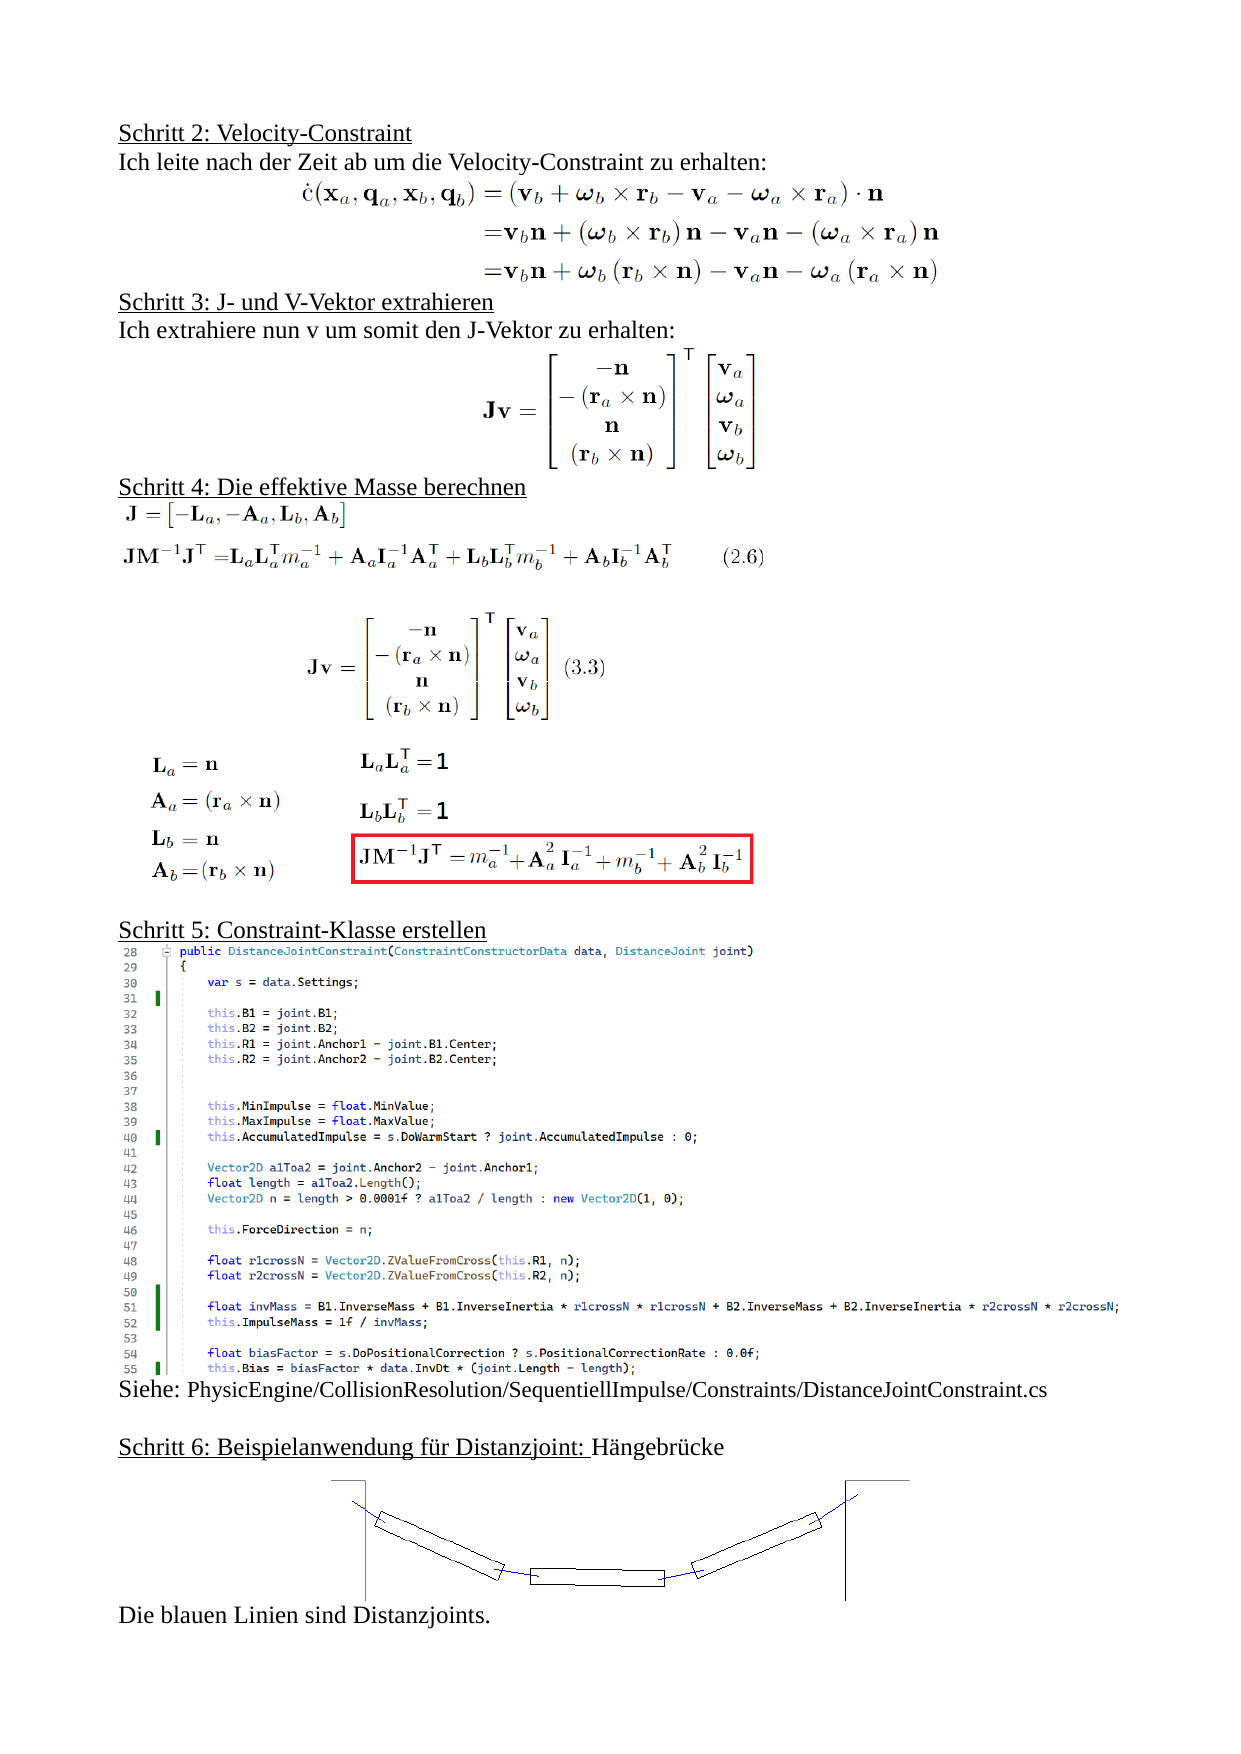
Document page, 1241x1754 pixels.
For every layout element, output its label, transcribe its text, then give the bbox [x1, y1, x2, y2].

text Schritt 3: J- und V-Vektor extrahieren [118, 176, 1122, 315]
text Schritt 2: Velocity-Constraint [118, 118, 1122, 147]
picture [480, 344, 760, 472]
text Ich leite nach der Zeit ab um die Velocity-Constraint zu erhalten: [118, 147, 1122, 176]
text Schritt 4: Die effektive Masse berechnen [118, 344, 1122, 501]
picture [296, 175, 945, 287]
text Schritt 5: Constraint-Klasse erstellen [118, 916, 1122, 944]
picture [118, 500, 768, 887]
text Siehe: PhysicEngine/CollisionResolution/SequentiellImpulse/Constraints/DistanceJointConstraint.cs [118, 1375, 1122, 1403]
picture [330, 1460, 910, 1601]
text Ich extrahiere nun v um somit den J-Vektor zu erhalten: [118, 315, 1122, 344]
text Schritt 6: Beispielanwendung für Distanzjoint: Hängebrücke [118, 1432, 1122, 1461]
text Die blauen Linien sind Distanzjoints. [118, 1461, 1122, 1629]
picture [118, 944, 1123, 1375]
